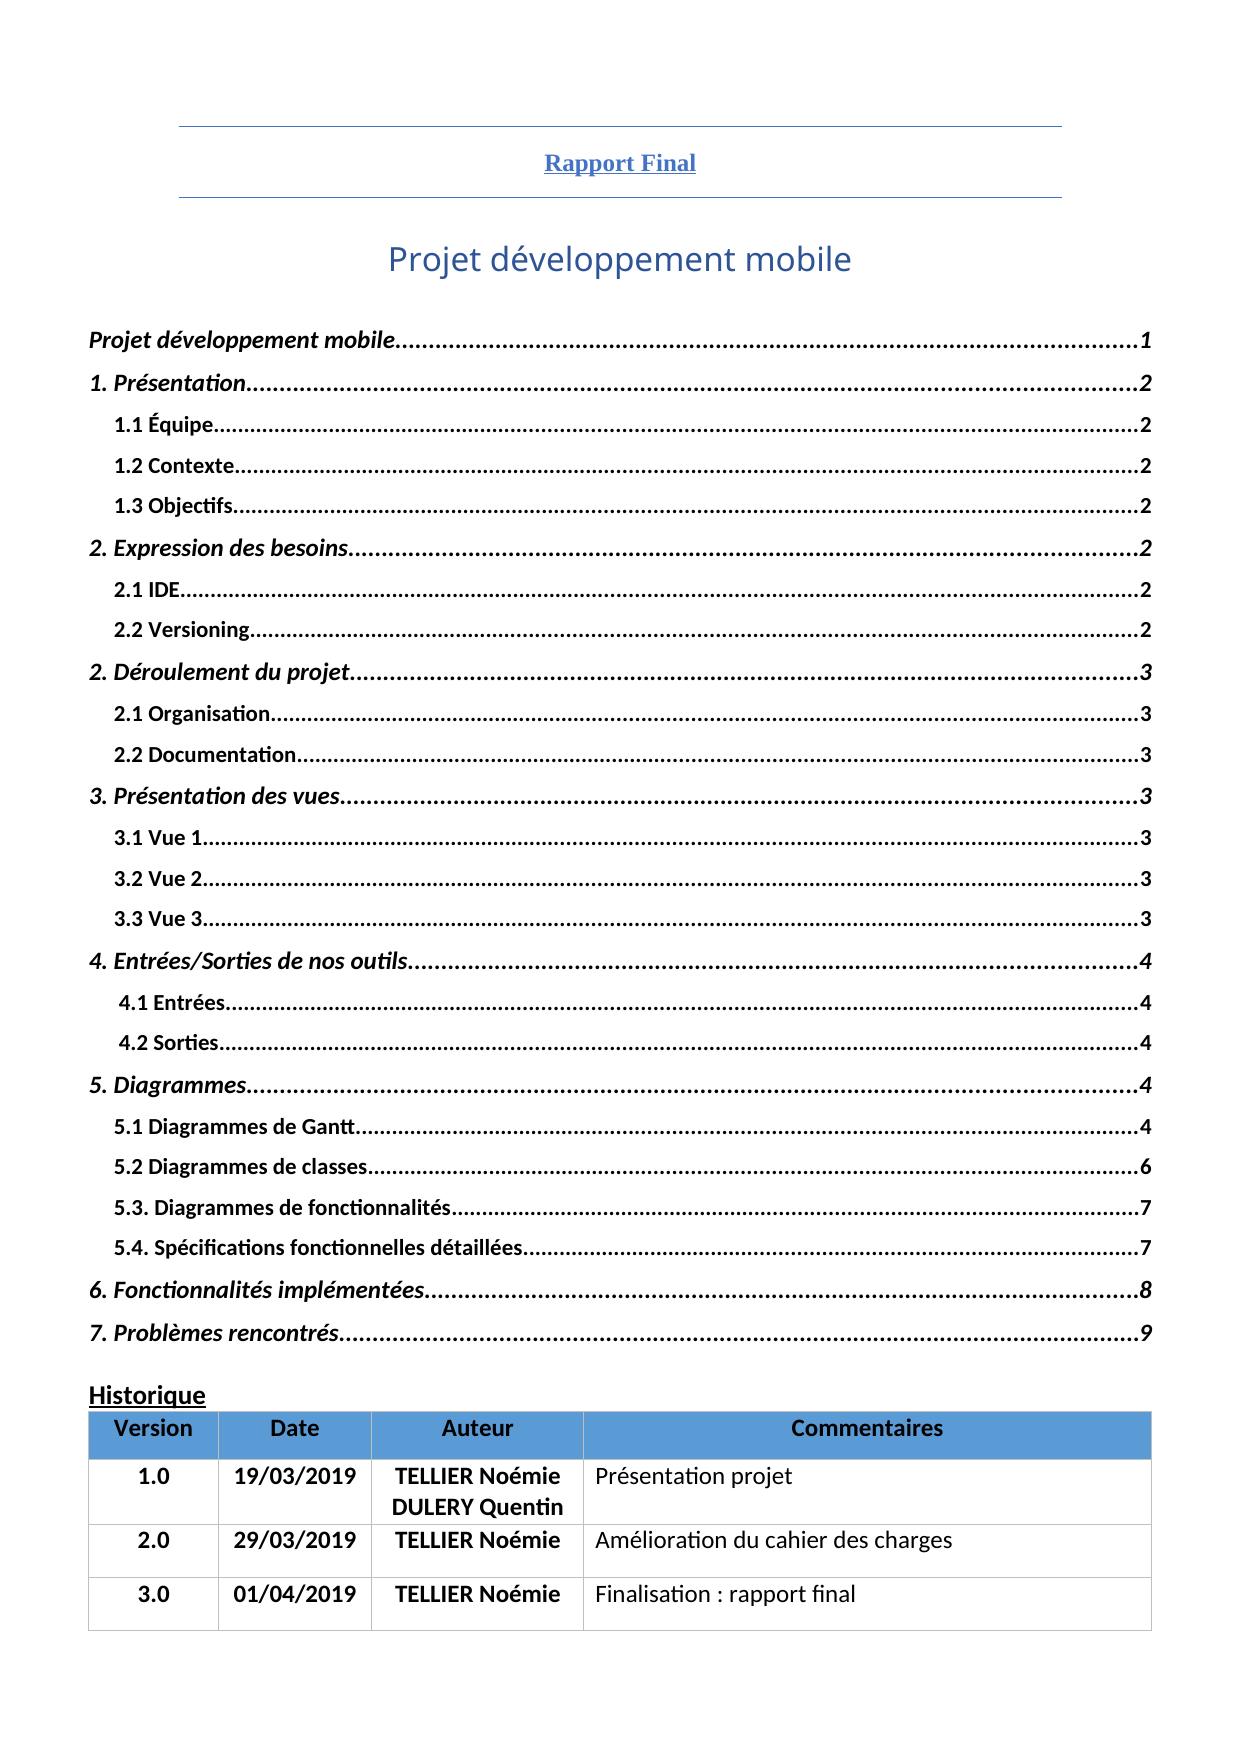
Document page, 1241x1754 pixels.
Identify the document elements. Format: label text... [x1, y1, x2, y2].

text 3.2 Vue 2 3 [113, 864, 1152, 892]
table_header Version [89, 1412, 218, 1459]
table_cell TELLIER Noémie [372, 1525, 583, 1577]
text 6. Fonctionnalités implémentées 8 [88, 1274, 1152, 1304]
table_cell Finalisation : rapport final [584, 1578, 1151, 1630]
text 2.2 Versioning 2 [113, 616, 1152, 644]
table_cell 2.0 [89, 1525, 218, 1577]
text 4.2 Sorties 4 [113, 1028, 1152, 1056]
text 5.3. Diagrammes de fonctionnalités 7 [113, 1193, 1152, 1221]
table_cell Présentation projet [584, 1460, 1151, 1523]
table_cell TELLIER Noémie DULERY Quentin [372, 1460, 583, 1523]
text 1.3 Objectifs 2 [113, 492, 1152, 519]
table_header Commentaires [584, 1412, 1151, 1459]
text Historique [88, 1378, 1152, 1411]
text 3.3 Vue 3 3 [113, 904, 1152, 932]
text 5.4. Spécifications fonctionnelles détaillées 7 [113, 1233, 1152, 1261]
text Projet développement mobile 1 [88, 324, 1152, 355]
table_cell 19/03/2019 [219, 1460, 371, 1523]
table_cell 01/04/2019 [219, 1578, 371, 1630]
text 2.1 IDE 2 [113, 575, 1152, 603]
subtitle Projet développement mobile [88, 236, 1152, 281]
table_cell 1.0 [89, 1460, 218, 1523]
text 2. Expression des besoins 2 [88, 532, 1152, 563]
text 2. Déroulement du projet 3 [88, 656, 1152, 687]
text 1.1 Équipe 2 [113, 411, 1152, 438]
text 1. Présentation 2 [88, 367, 1152, 398]
text 3.1 Vue 1 3 [113, 823, 1152, 851]
text 1.2 Contexte 2 [113, 451, 1152, 479]
table_cell Amélioration du cahier des charges [584, 1525, 1151, 1577]
table_header Date [219, 1412, 371, 1459]
text 4.1 Entrées 4 [113, 988, 1152, 1016]
text Rapport Final [178, 127, 1062, 198]
table_header Auteur [372, 1412, 583, 1459]
text 5. Diagrammes 4 [88, 1069, 1152, 1099]
text 2.1 Organisation 3 [113, 699, 1152, 727]
table_cell 3.0 [89, 1578, 218, 1630]
table_cell 29/03/2019 [219, 1525, 371, 1577]
text 5.2 Diagrammes de classes 6 [113, 1152, 1152, 1180]
text 2.2 Documentation 3 [113, 740, 1152, 768]
table_cell TELLIER Noémie [372, 1578, 583, 1630]
text 4. Entrées/Sorties de nos outils 4 [88, 945, 1152, 975]
text 3. Présentation des vues 3 [88, 780, 1152, 811]
text 5.1 Diagrammes de Gantt 4 [113, 1112, 1152, 1140]
text 7. Problèmes rencontrés 9 [88, 1317, 1152, 1347]
